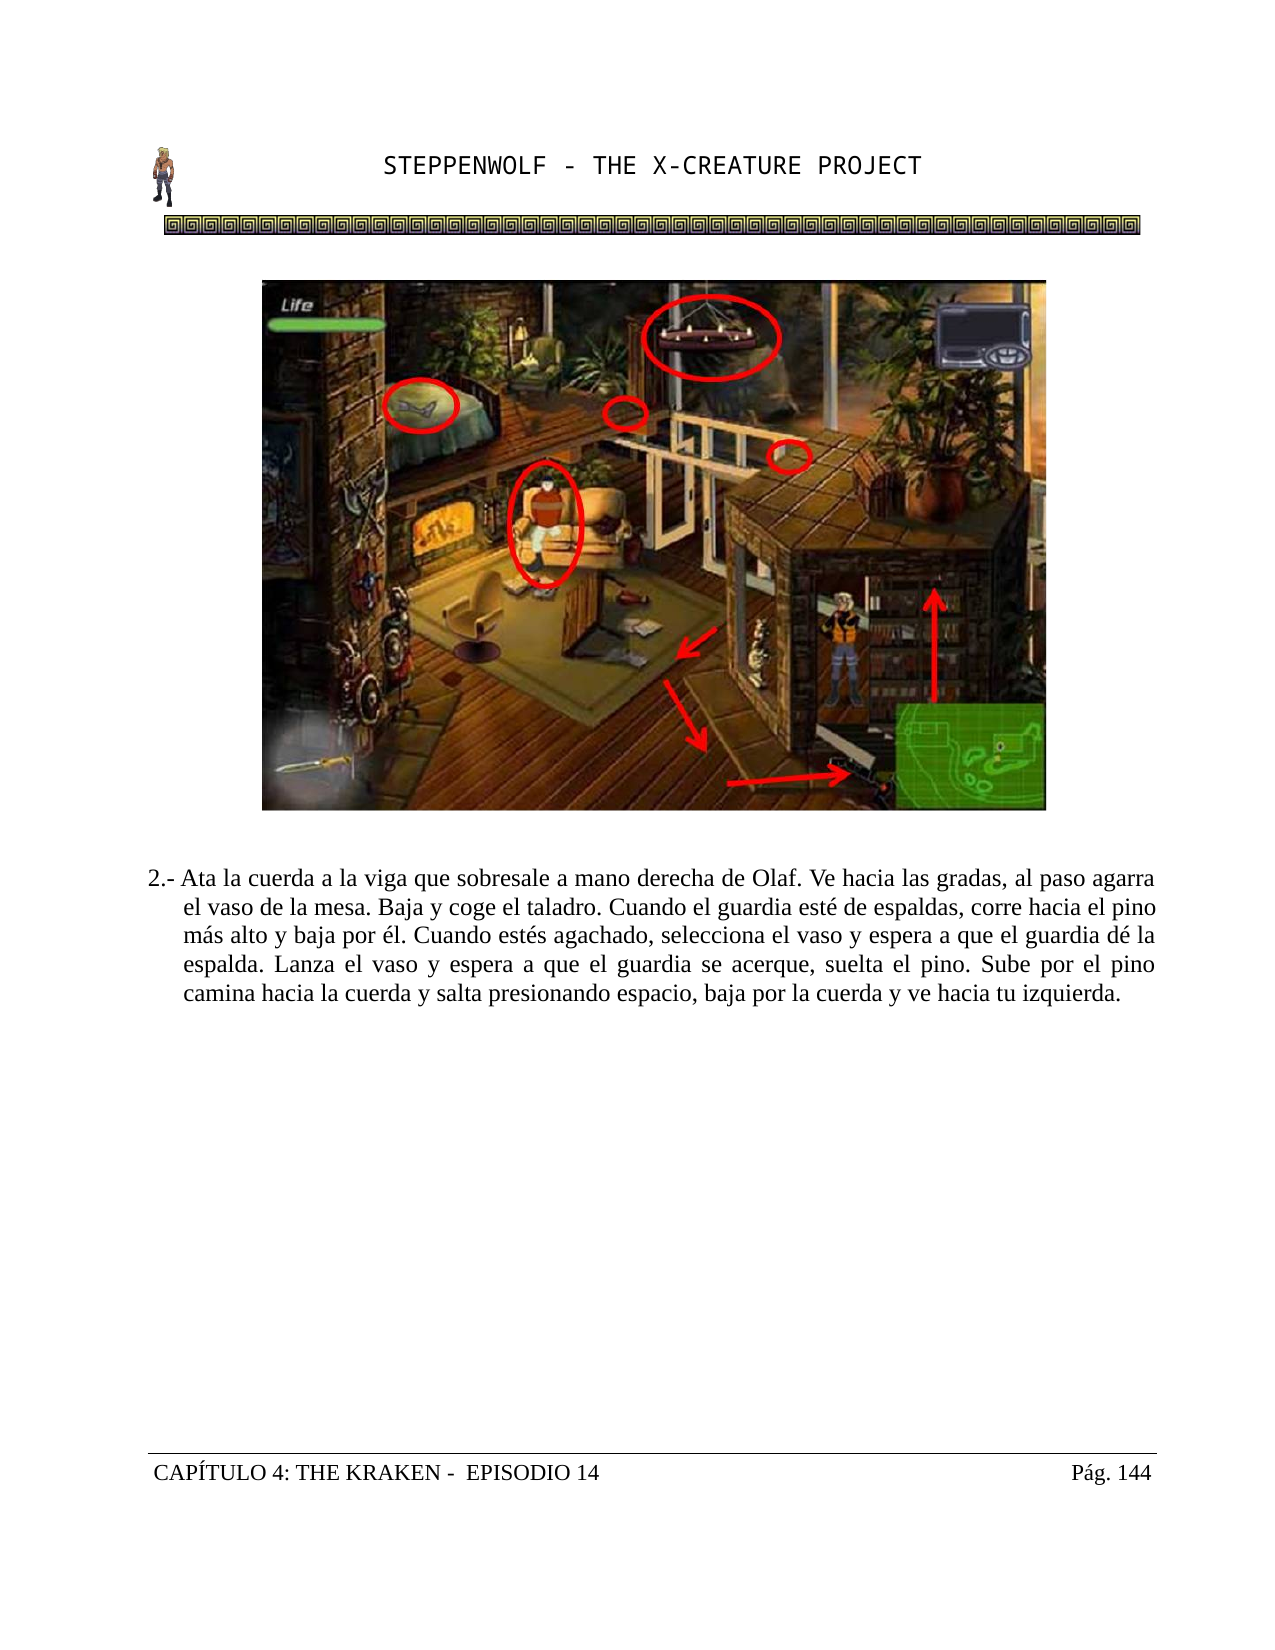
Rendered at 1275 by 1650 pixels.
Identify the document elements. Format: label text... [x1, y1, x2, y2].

text 2.- Ata la cuerda a la viga que sobresale a mano derecha de Olaf. Ve hacia las gradas, al paso agarra el vaso de la mesa. Baja y coge el taladro. Cuando el guardia esté de espaldas, corre hacia el pino más alto y baja por él. Cuando estés agachado, selecciona el vaso y espera a que el guardia dé la espalda. Lanza el vaso y espera a que el guardia se acerque, suelta el pino. Sube por el pino camina hacia la cuerda y salta presionando espacio, baja por la cuerda y ve hacia tu izquierda. [148, 863, 1157, 1007]
picture [147, 147, 181, 207]
picture [261, 279, 1047, 811]
picture [164, 215, 1141, 235]
